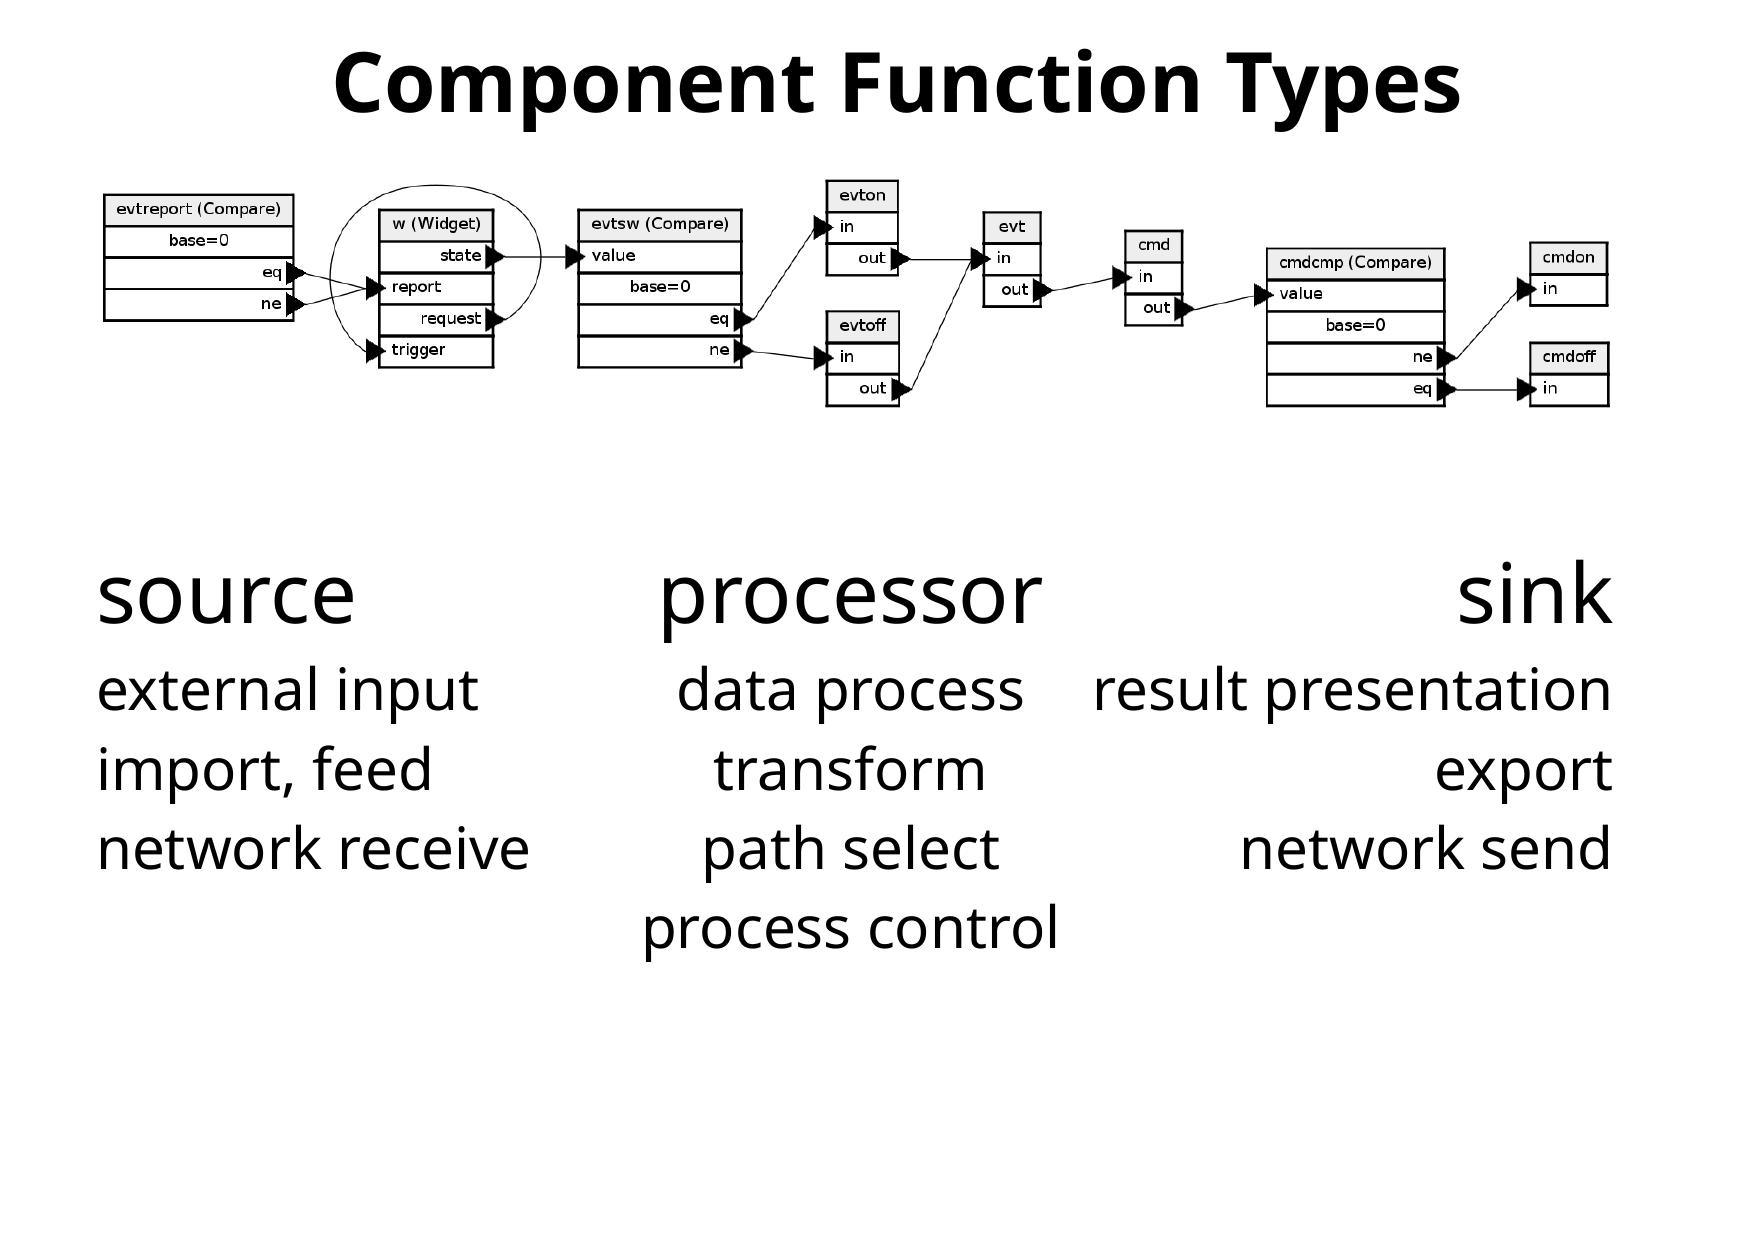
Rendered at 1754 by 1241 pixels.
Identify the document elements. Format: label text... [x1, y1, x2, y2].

table_header processor [631, 535, 1070, 648]
table_header source [96, 535, 631, 648]
table_cell data process transform path select process control [631, 648, 1070, 966]
picture [90, 179, 1621, 424]
table_cell result presentation export network send [1070, 648, 1613, 966]
table_cell external input import, feed network receive [96, 648, 631, 966]
text Component Function Types [96, 23, 1699, 137]
table_header sink [1070, 535, 1613, 648]
